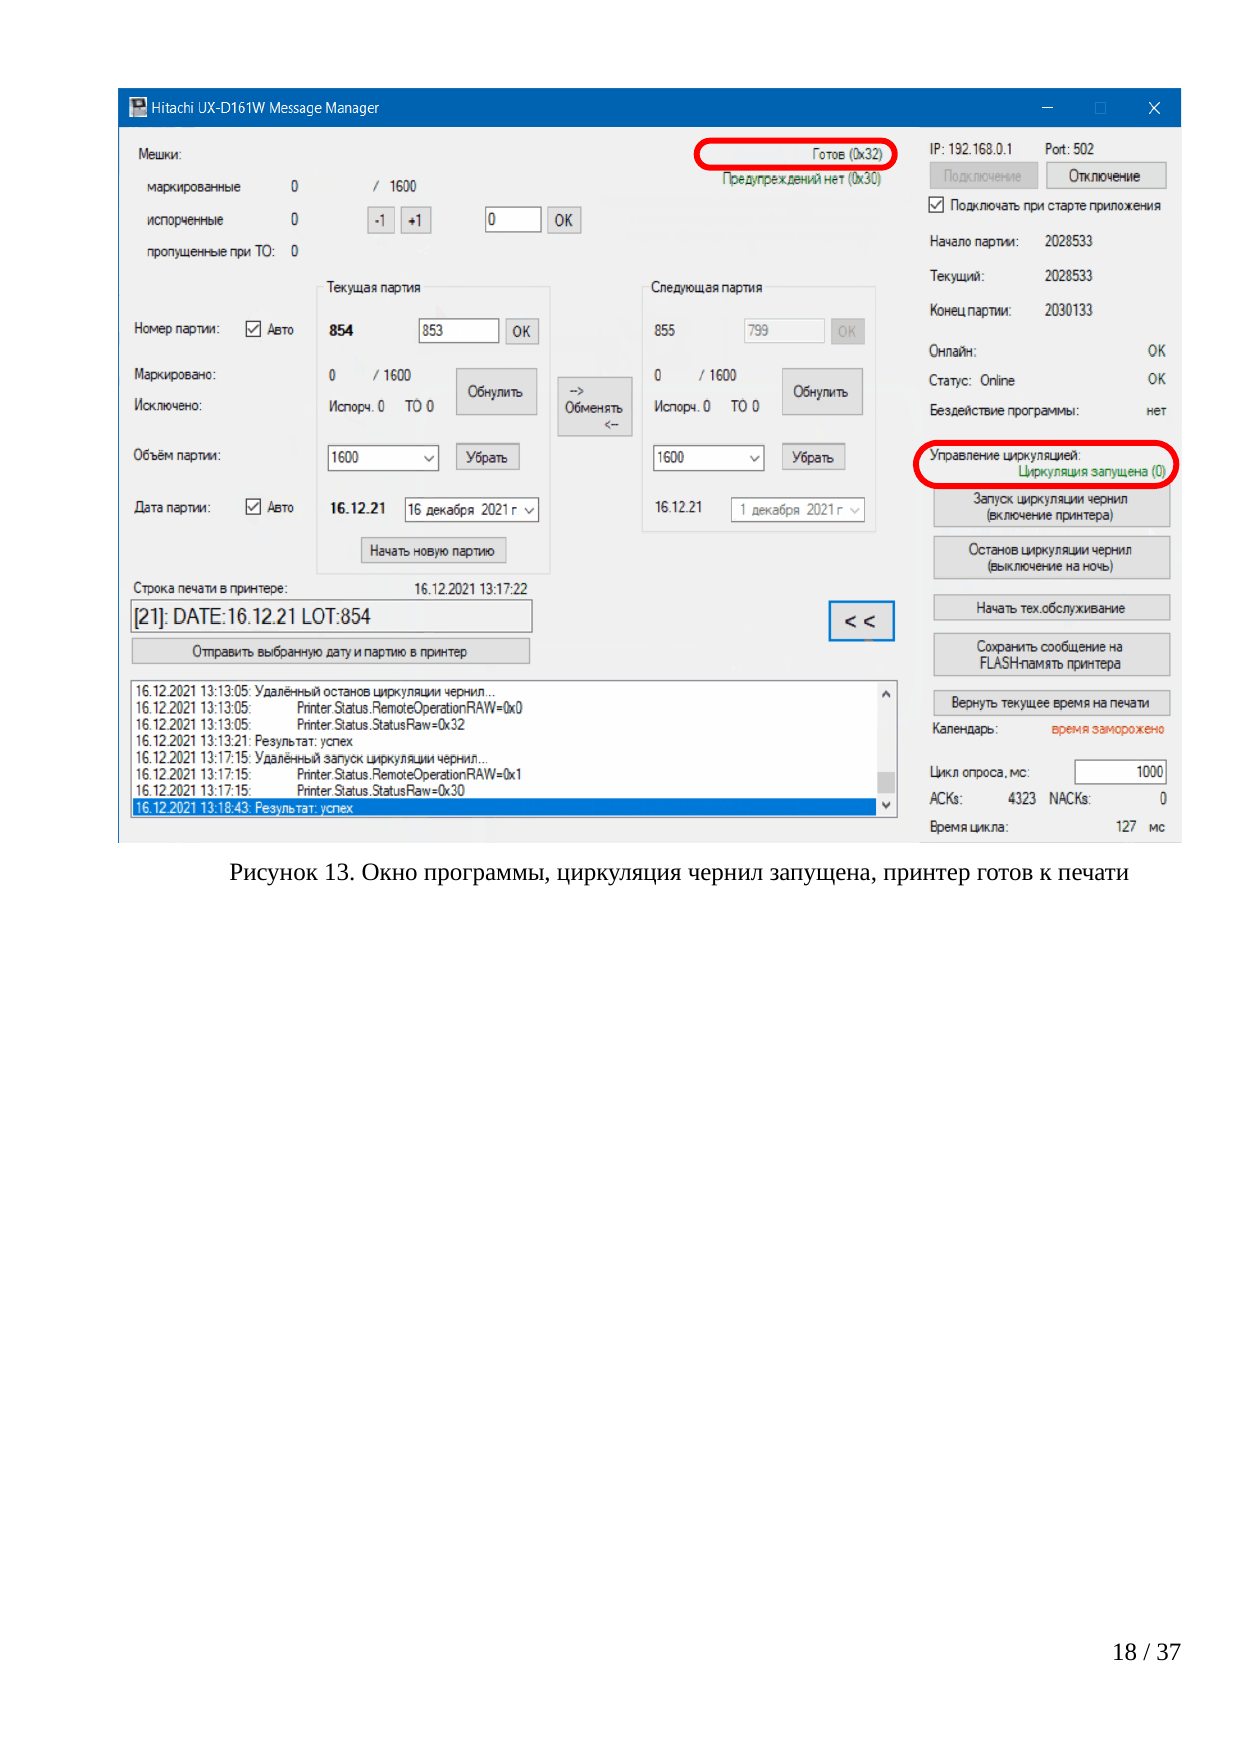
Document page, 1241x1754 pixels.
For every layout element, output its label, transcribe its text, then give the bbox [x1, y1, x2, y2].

text Рисунок 13. Окно программы, циркуляция чернил запущена, принтер готов к печати [118, 857, 1181, 886]
